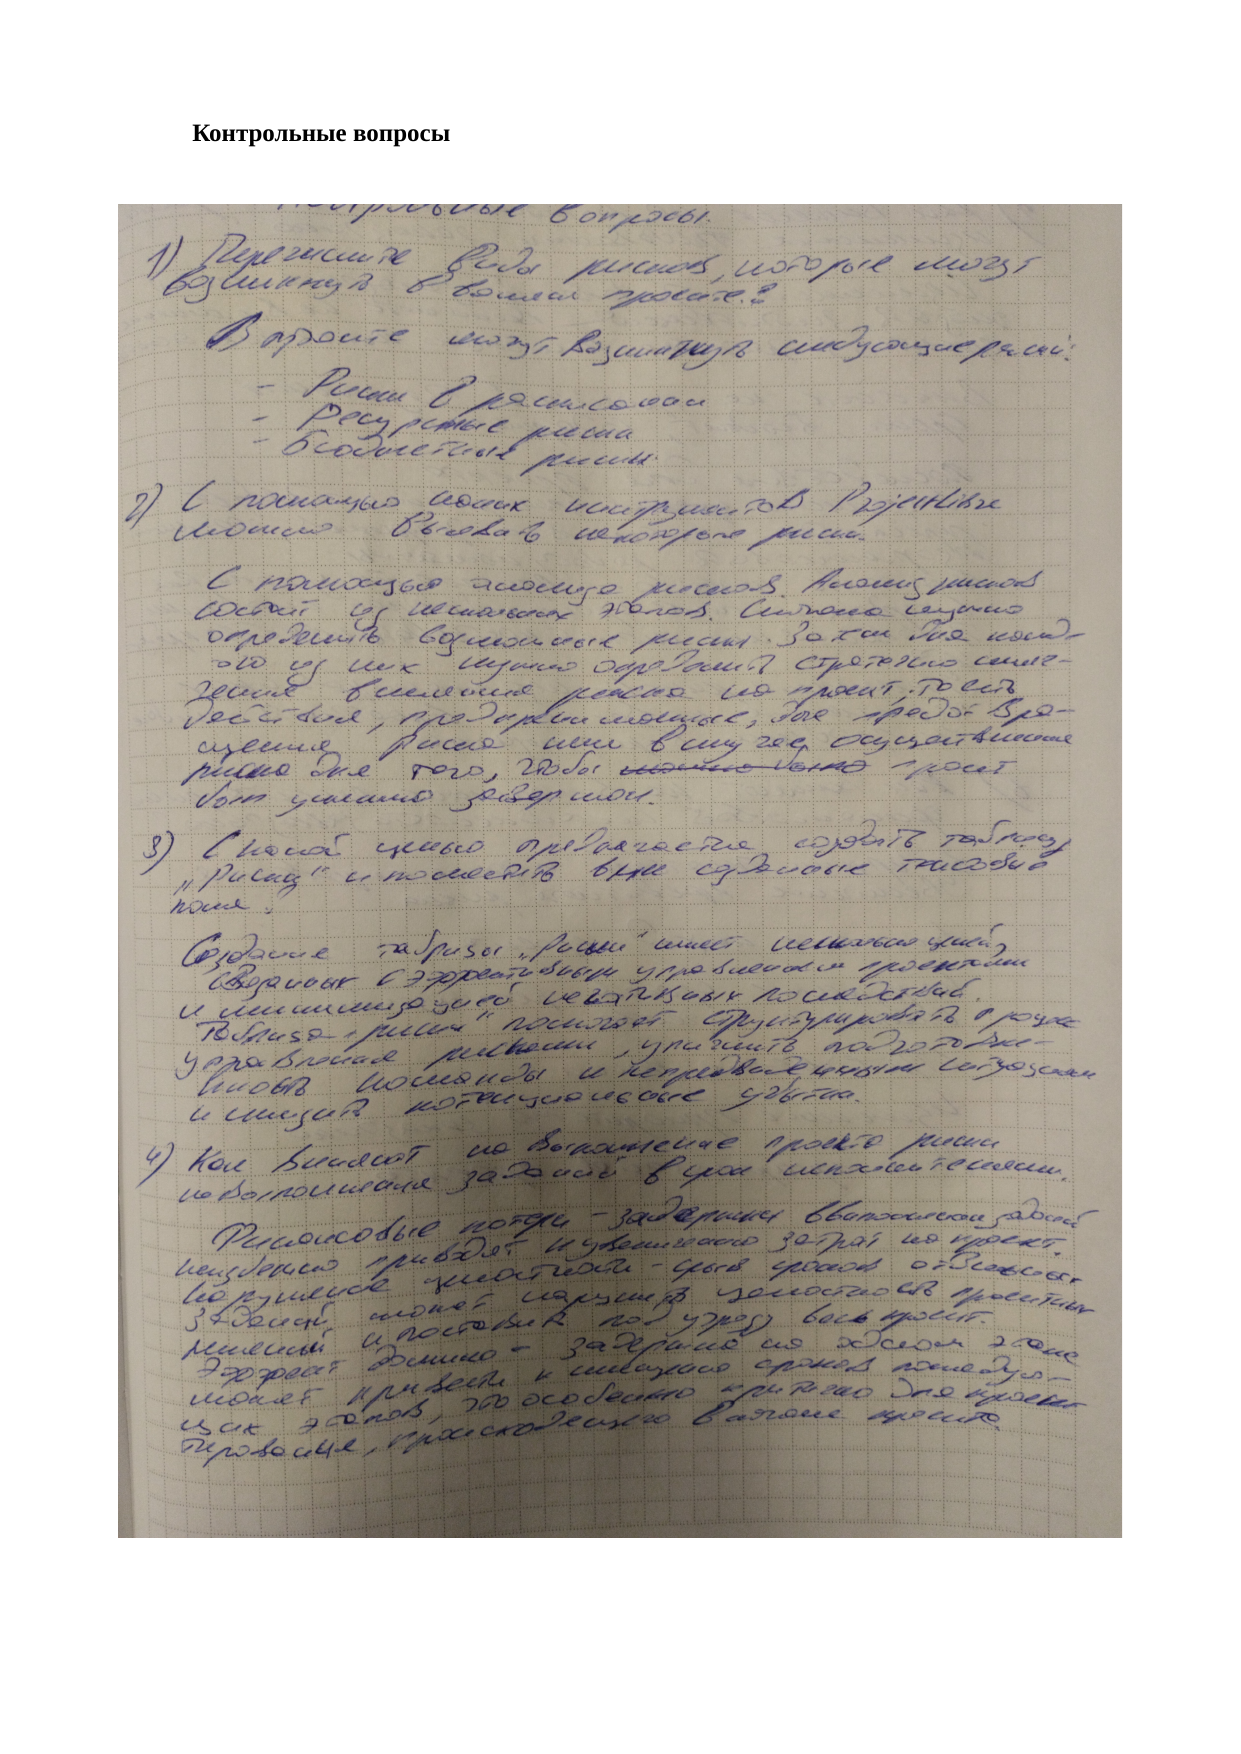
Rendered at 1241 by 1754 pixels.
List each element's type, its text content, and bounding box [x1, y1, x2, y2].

text Контрольные вопросы [118, 118, 1122, 147]
picture [118, 204, 1123, 1538]
